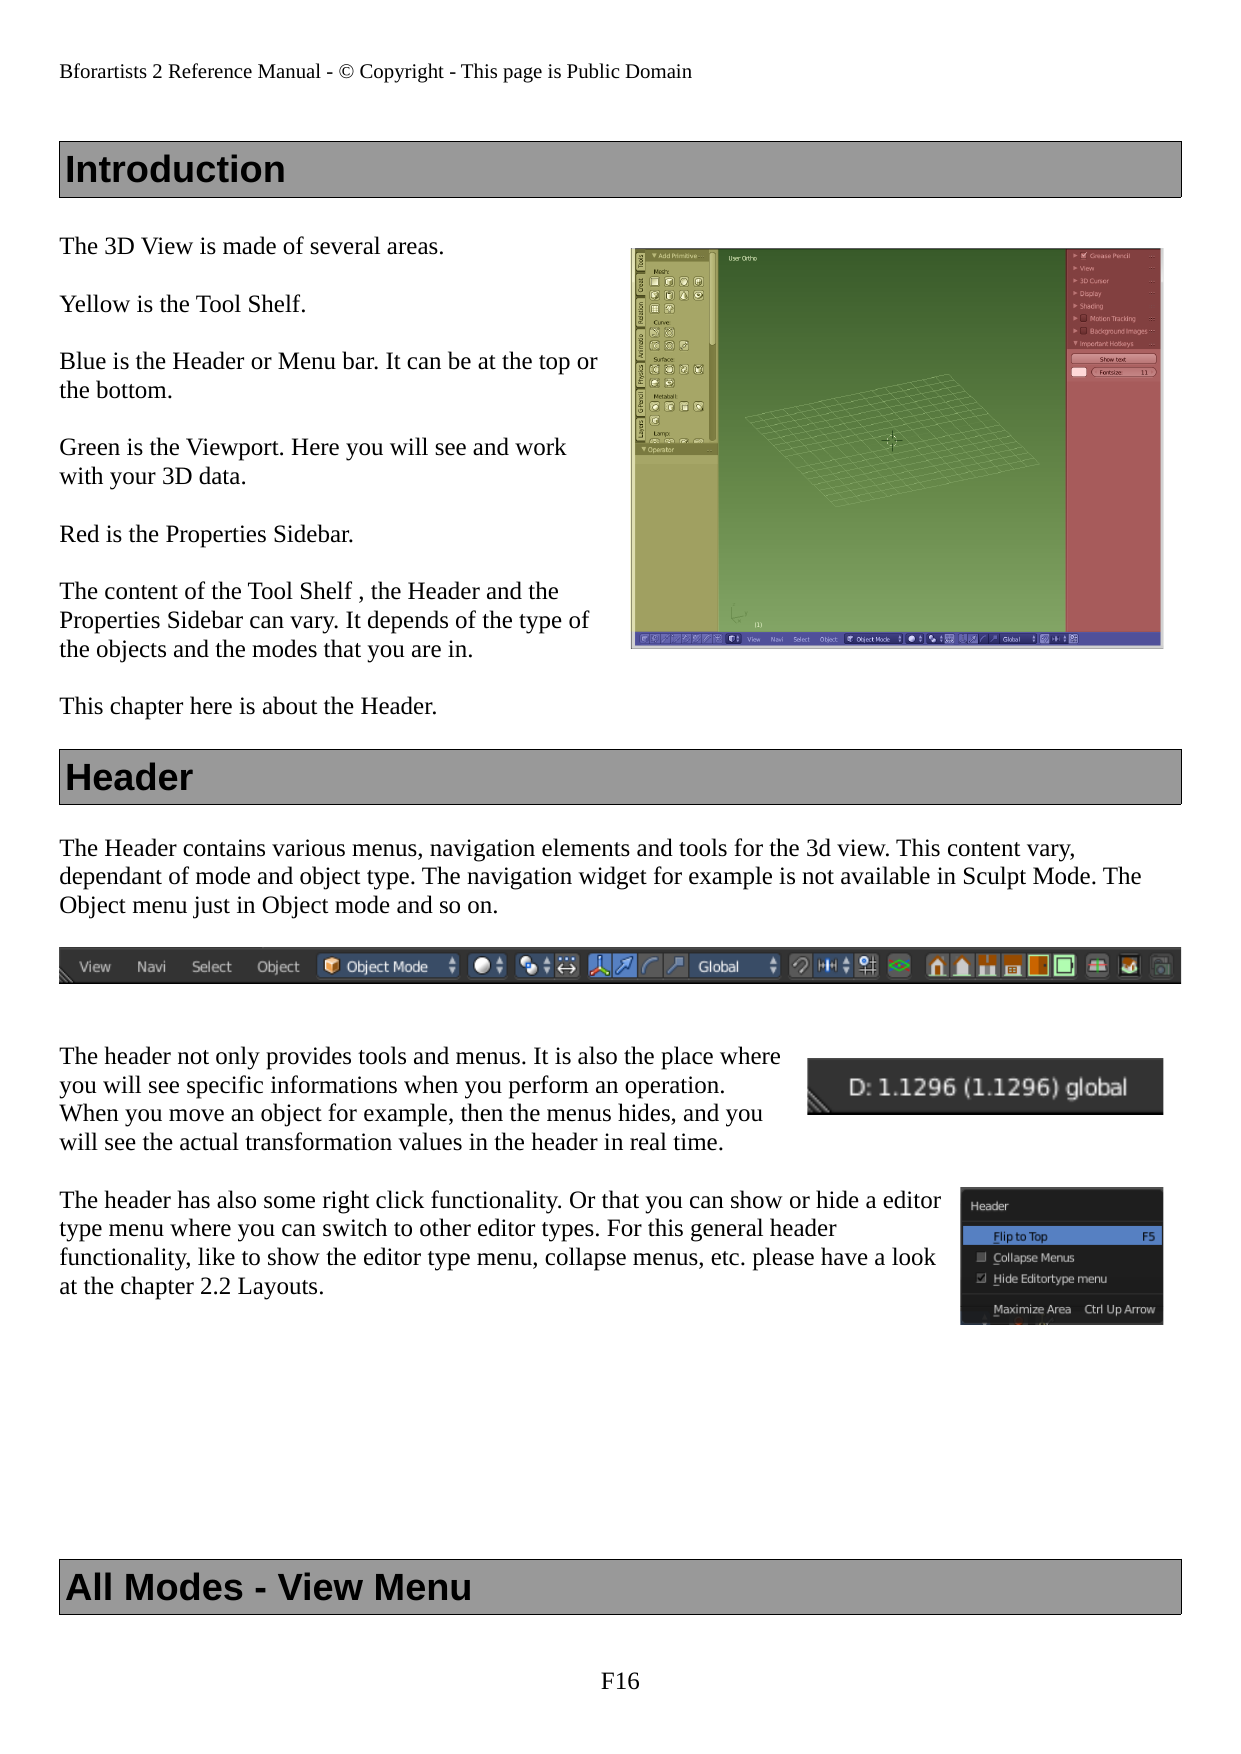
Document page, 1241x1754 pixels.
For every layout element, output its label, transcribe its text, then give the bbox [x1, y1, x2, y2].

table_header All Modes - View Menu [60, 1560, 1181, 1614]
text Red is the Properties Sidebar. [59, 519, 630, 547]
table_header Header [60, 750, 1181, 804]
text The header not only provides tools and menus. It is also the place where you will see specific informations when you perform an operation. When you move an object for example, then the menus hides, and you will see the actual transformation values in the header in real time. [59, 1041, 1181, 1156]
text Yellow is the Tool Shelf. Blue is the Header or Menu bar. It can be at the top or the bottom. [59, 289, 630, 404]
text The header has also some right click functionality. Or that you can show or hide a editor type menu where you can switch to other editor types. For this general header functionality, like to show the editor type menu, collapse menus, etc. please have a look at the chapter 2.2 Layouts. [59, 1185, 1181, 1300]
text The 3D View is made of several areas. [59, 231, 1181, 260]
text The Header contains various menus, navigation elements and tools for the 3d view. This content vary, dependant of mode and object type. The navigation widget for example is not available in Sculpt Mode. The Object menu just in Object mode and so on. [59, 833, 1181, 919]
text Green is the Viewport. Here you will see and work with your 3D data. [59, 432, 630, 490]
picture [807, 1058, 1164, 1115]
picture [960, 1187, 1164, 1325]
picture [59, 947, 1182, 984]
text The content of the Tool Shelf , the Header and the Properties Sidebar can vary. It depends of the type of the objects and the modes that you are in. [59, 576, 1181, 662]
text This chapter here is about the Header. [59, 691, 1181, 720]
text [1164, 289, 1181, 404]
picture [630, 248, 1164, 649]
table_header Introduction [60, 142, 1181, 197]
